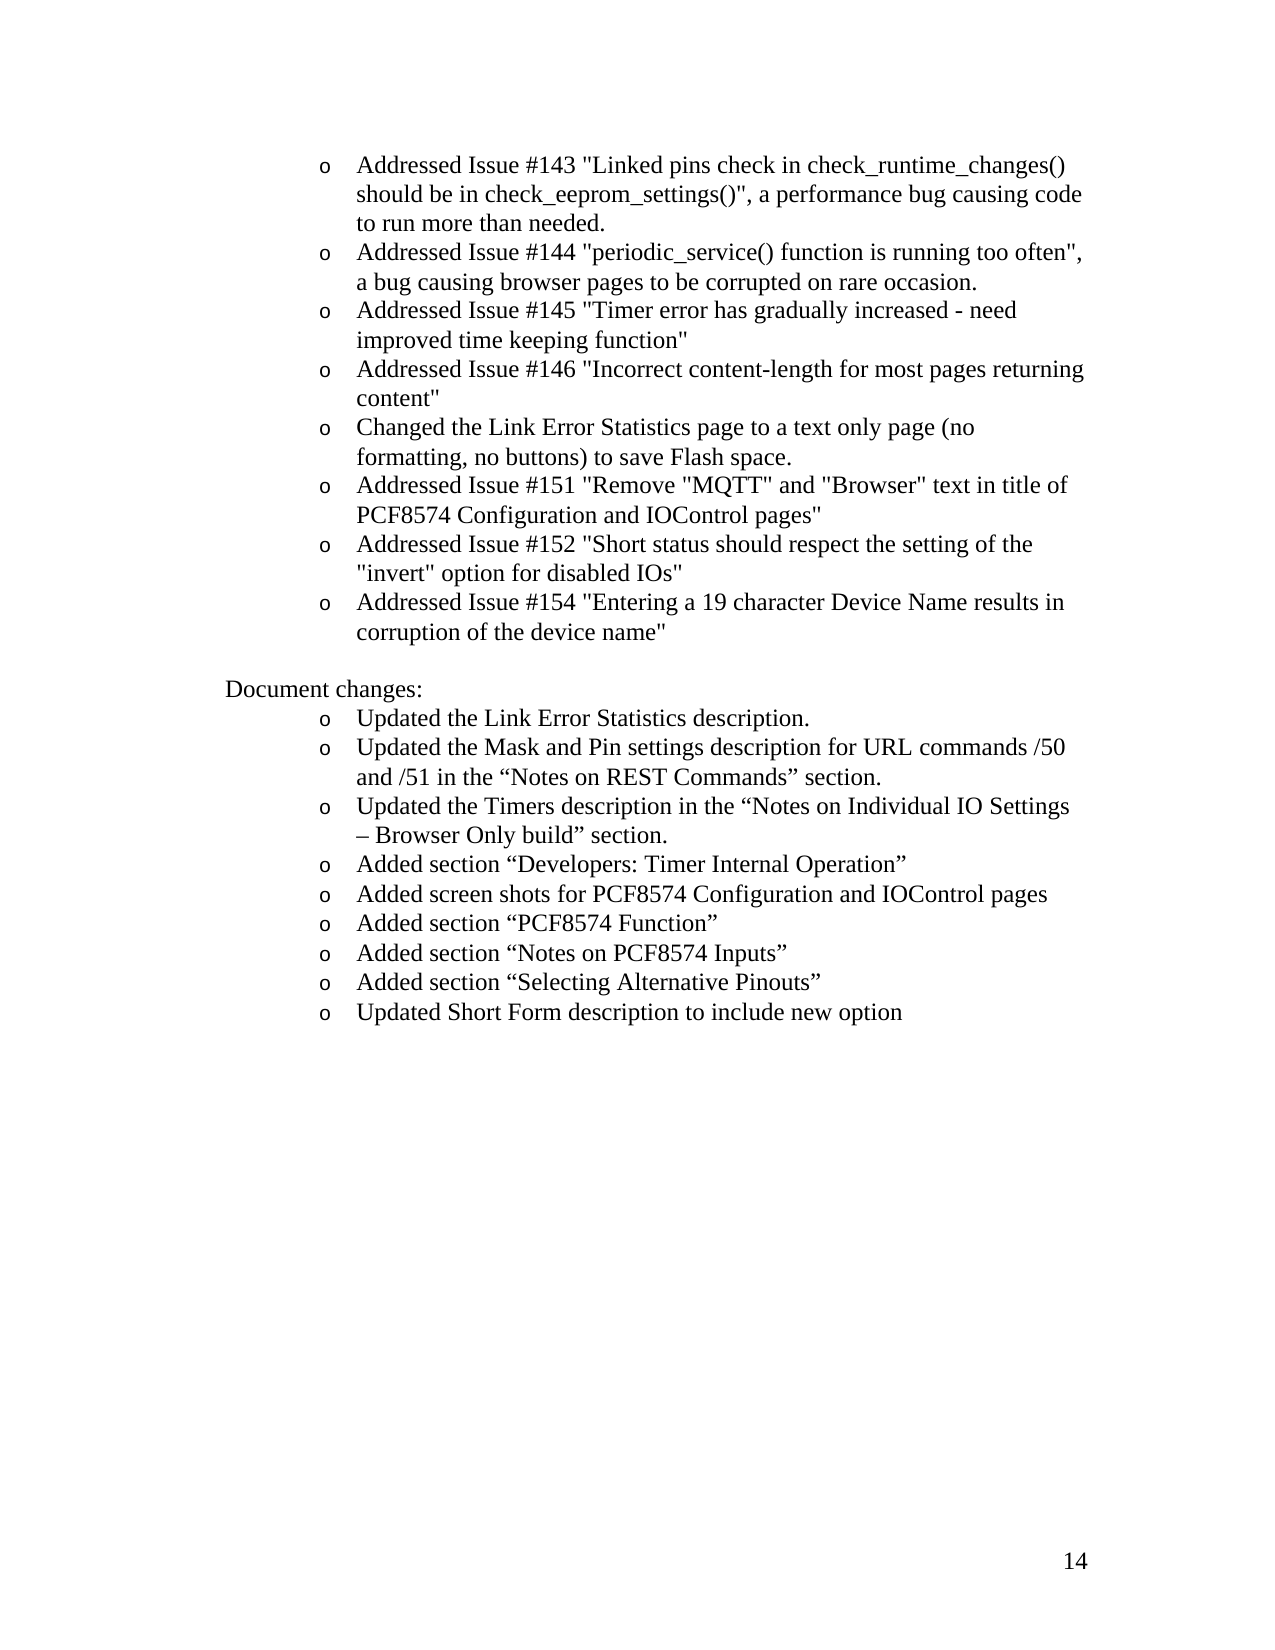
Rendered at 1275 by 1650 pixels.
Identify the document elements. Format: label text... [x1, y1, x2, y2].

list Added section “Developers: Timer Internal Operation” [319, 849, 1087, 879]
list Changed the Link Error Statistics page to a text only page (no formatting, no buttons) to save Flash space. [319, 412, 1087, 470]
list Updated the Timers description in the “Notes on Individual IO Settings – Browser Only build” section. [319, 791, 1087, 849]
list Addressed Issue #154 "Entering a 19 character Device Name results in corruption of the device name" [319, 587, 1087, 645]
text Document changes: [225, 674, 1087, 703]
list Added section “Notes on PCF8574 Inputs” [319, 938, 1087, 967]
list Addressed Issue #144 "periodic_service() function is running too often", a bug causing browser pages to be corrupted on rare occasion. [319, 237, 1087, 295]
list Addressed Issue #146 "Incorrect content-length for most pages returning content" [319, 354, 1087, 412]
list Added screen shots for PCF8574 Configuration and IOControl pages [319, 879, 1087, 908]
list Updated the Mask and Pin settings description for URL commands /50 and /51 in the “Notes on REST Commands” section. [319, 732, 1087, 791]
list Added section “Selecting Alternative Pinouts” [319, 967, 1087, 997]
list Addressed Issue #143 "Linked pins check in check_runtime_changes() should be in check_eeprom_settings()", a performance bug causing code to run more than needed. [319, 150, 1087, 237]
list Updated the Link Error Statistics description. [319, 703, 1087, 732]
list Addressed Issue #151 "Remove "MQTT" and "Browser" text in title of PCF8574 Configuration and IOControl pages" [319, 470, 1087, 529]
list Added section “PCF8574 Function” [319, 908, 1087, 938]
list Updated Short Form description to include new option [319, 997, 1087, 1027]
list Addressed Issue #145 "Timer error has gradually increased - need improved time keeping function" [319, 295, 1087, 354]
list Addressed Issue #152 "Short status should respect the setting of the "invert" option for disabled IOs" [319, 529, 1087, 587]
